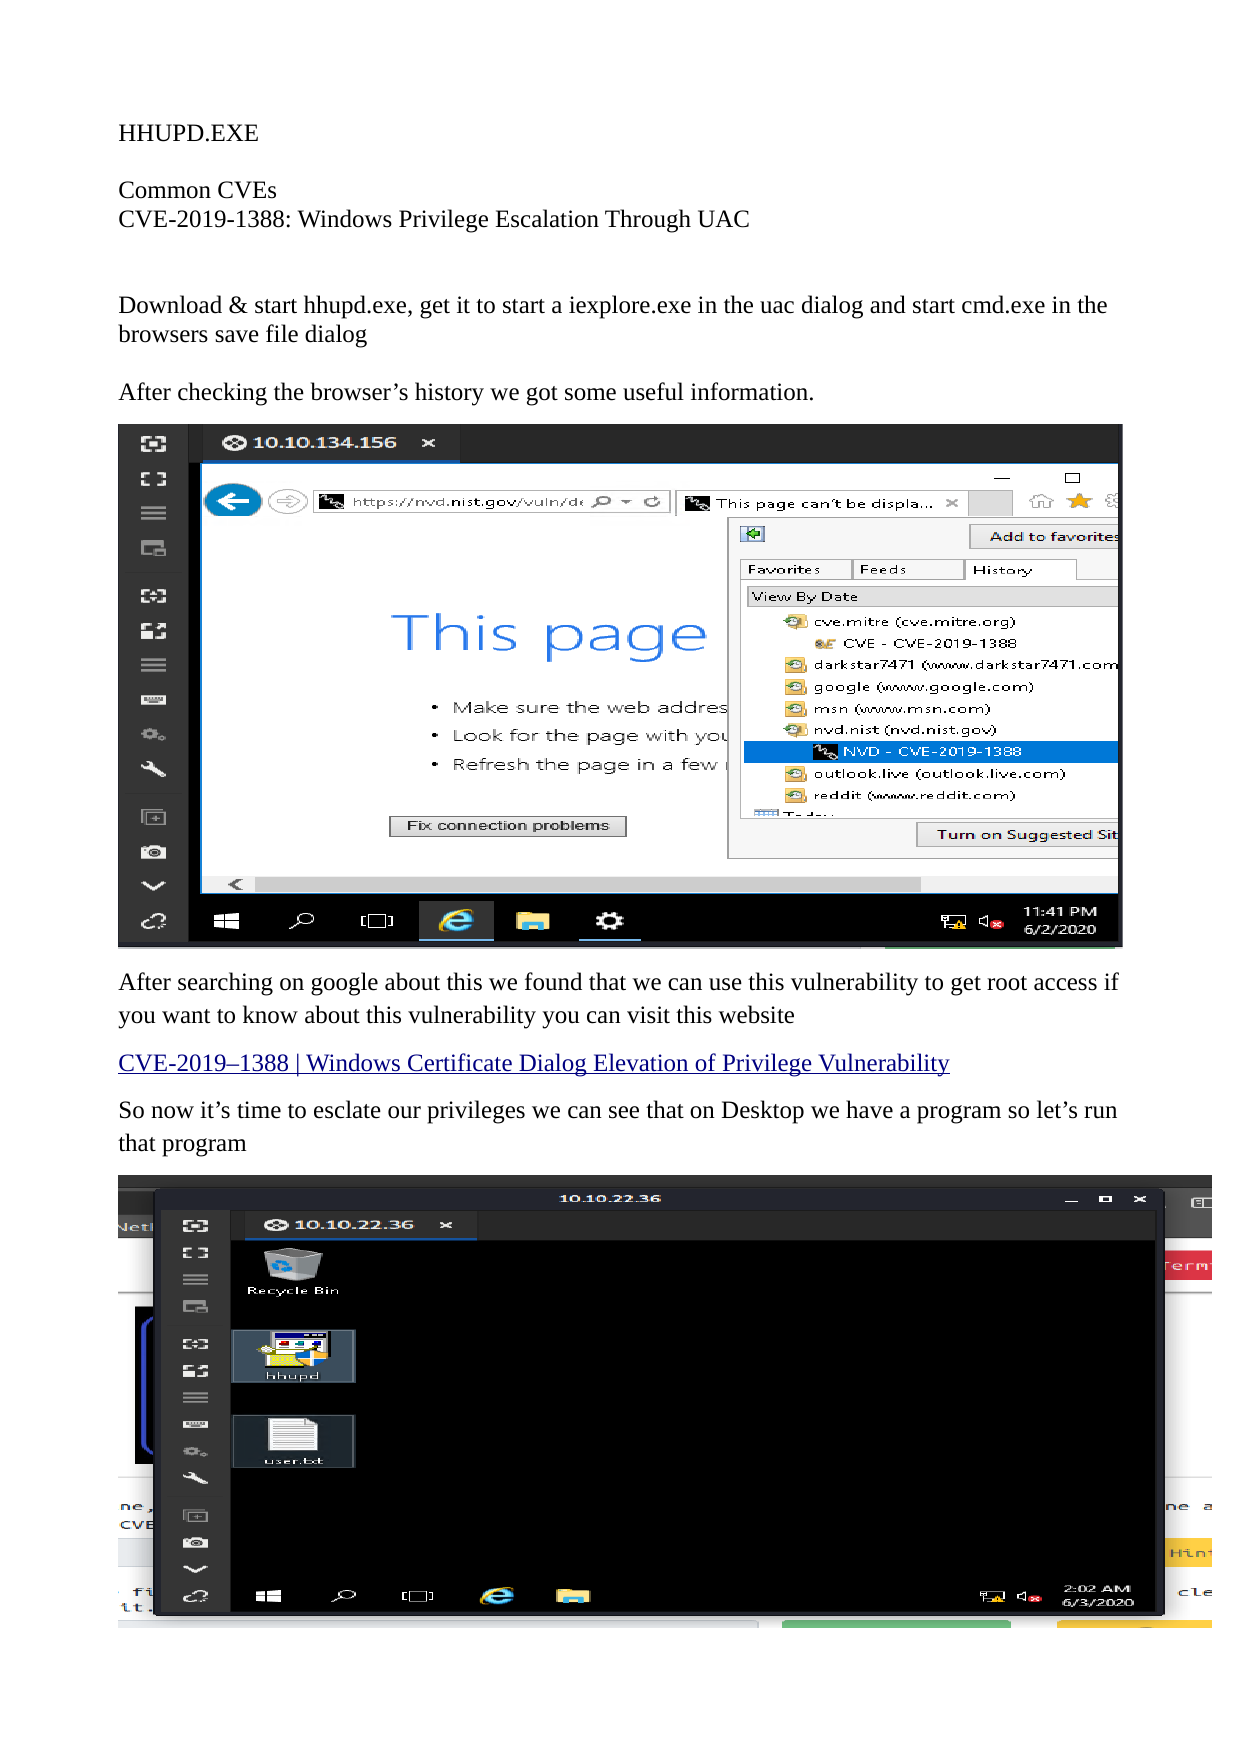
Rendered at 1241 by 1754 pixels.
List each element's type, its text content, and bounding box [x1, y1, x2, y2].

text After searching on google about this we found that we can use this vulnerability to get root access if you want to know about this vulnerability you can visit this website [118, 967, 1122, 1029]
text ​ [118, 233, 1122, 262]
text CVE-2019–1388 | Windows Certificate Dialog Elevation of Privilege Vulnerability [118, 1048, 1122, 1076]
text Common CVEs [118, 176, 1122, 204]
picture [118, 424, 1123, 949]
text Download & start hhupd.exe, get it to start a iexplore.exe in the uac dialog and start cmd.exe in the browsers save file dialog [118, 291, 1122, 348]
picture [118, 1175, 1212, 1628]
text ​ [118, 262, 1122, 291]
text So now it’s time to esclate our privileges we can see that on Desktop we have a program so let’s run that program [118, 1095, 1122, 1157]
text HHUPD.EXE [118, 118, 1122, 147]
text After checking the browser’s history we got some useful information. [118, 377, 1122, 406]
text CVE-2019-1388: Windows Privilege Escalation Through UAC [118, 204, 1122, 233]
